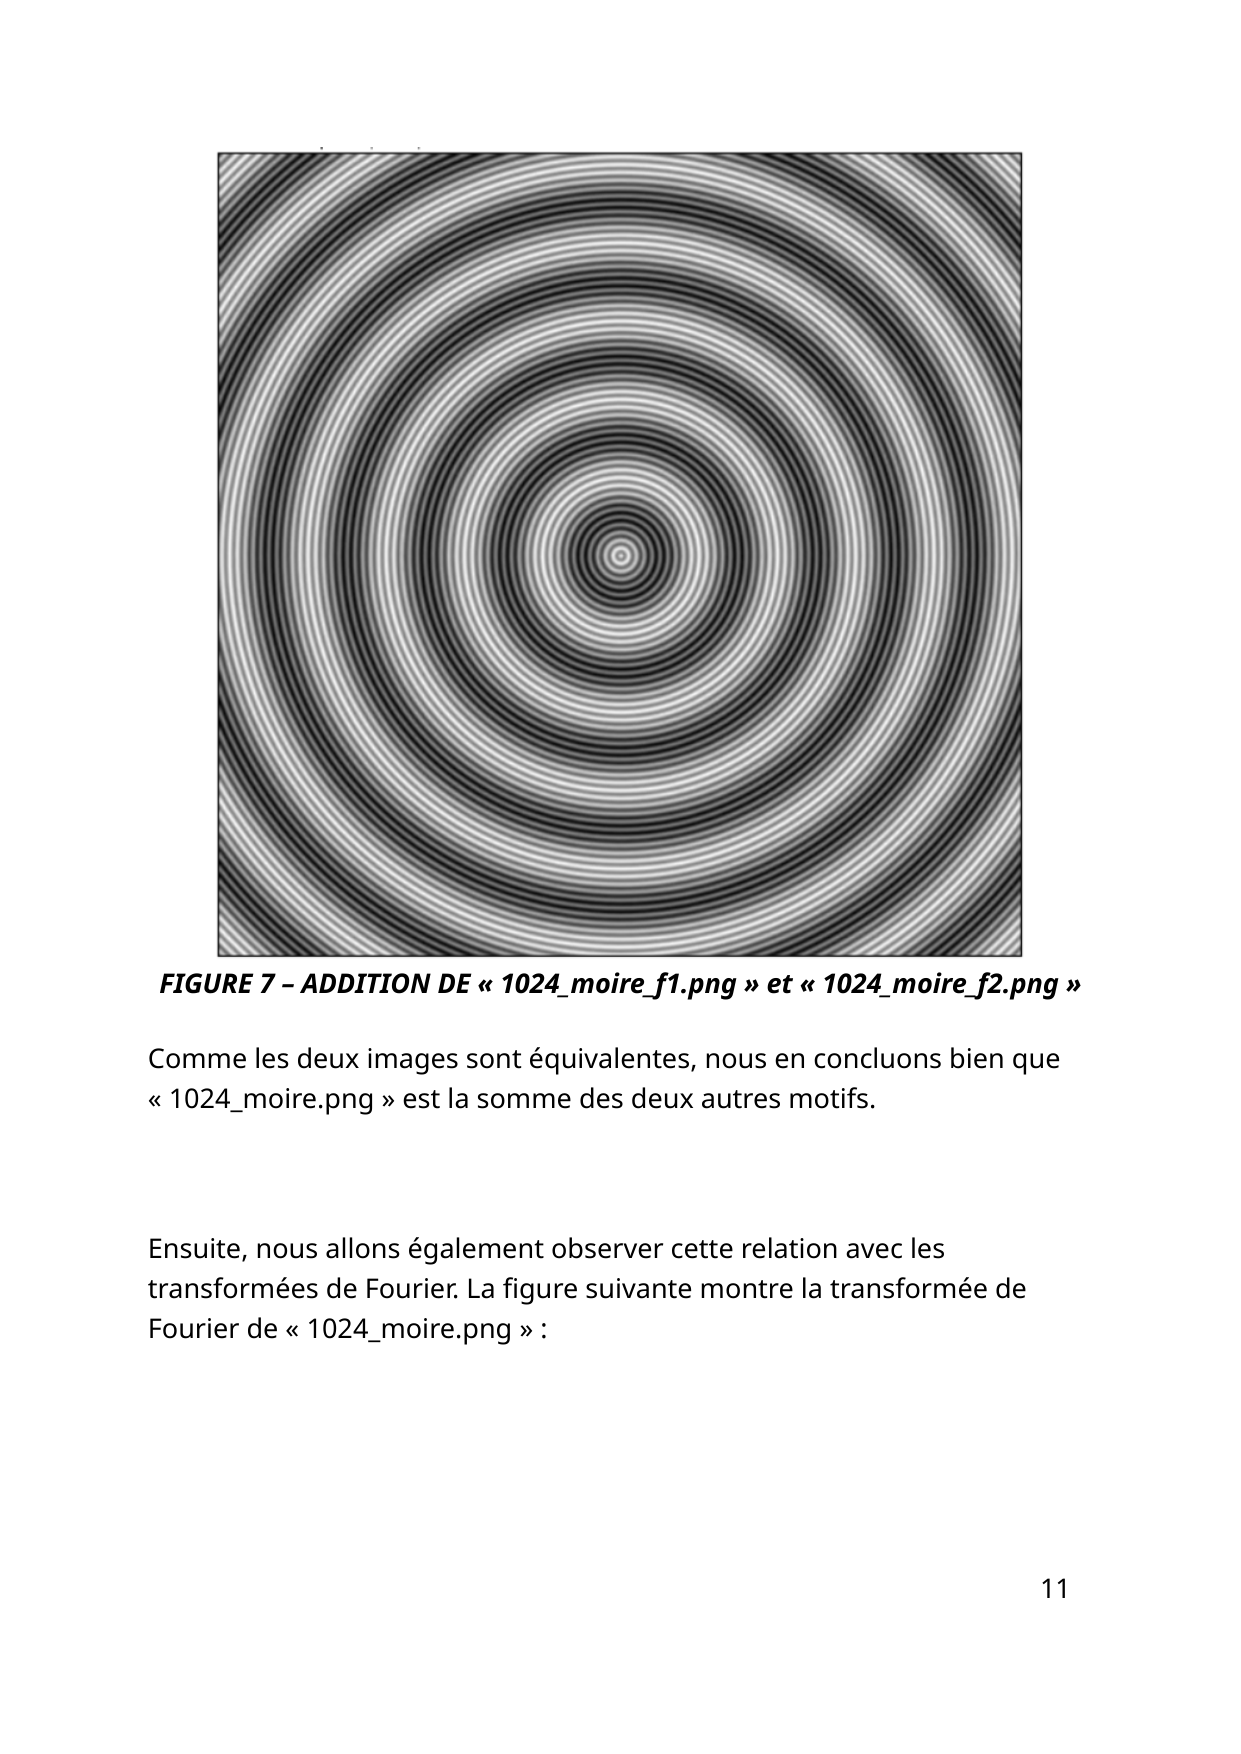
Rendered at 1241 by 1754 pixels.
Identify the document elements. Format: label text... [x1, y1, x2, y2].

text FIGURE 7 – ADDITION DE « 1024_moire_f1.png » et « 1024_moire_f2.png » [148, 148, 1093, 1001]
text Ensuite, nous allons également observer cette relation avec les transformées de Fourier. La figure suivante montre la transformée de Fourier de « 1024_moire.png » : [148, 1230, 1093, 1346]
picture [214, 147, 1026, 962]
text Comme les deux images sont équivalentes, nous en concluons bien que « 1024_moire.png » est la somme des deux autres motifs. [148, 1039, 1093, 1116]
